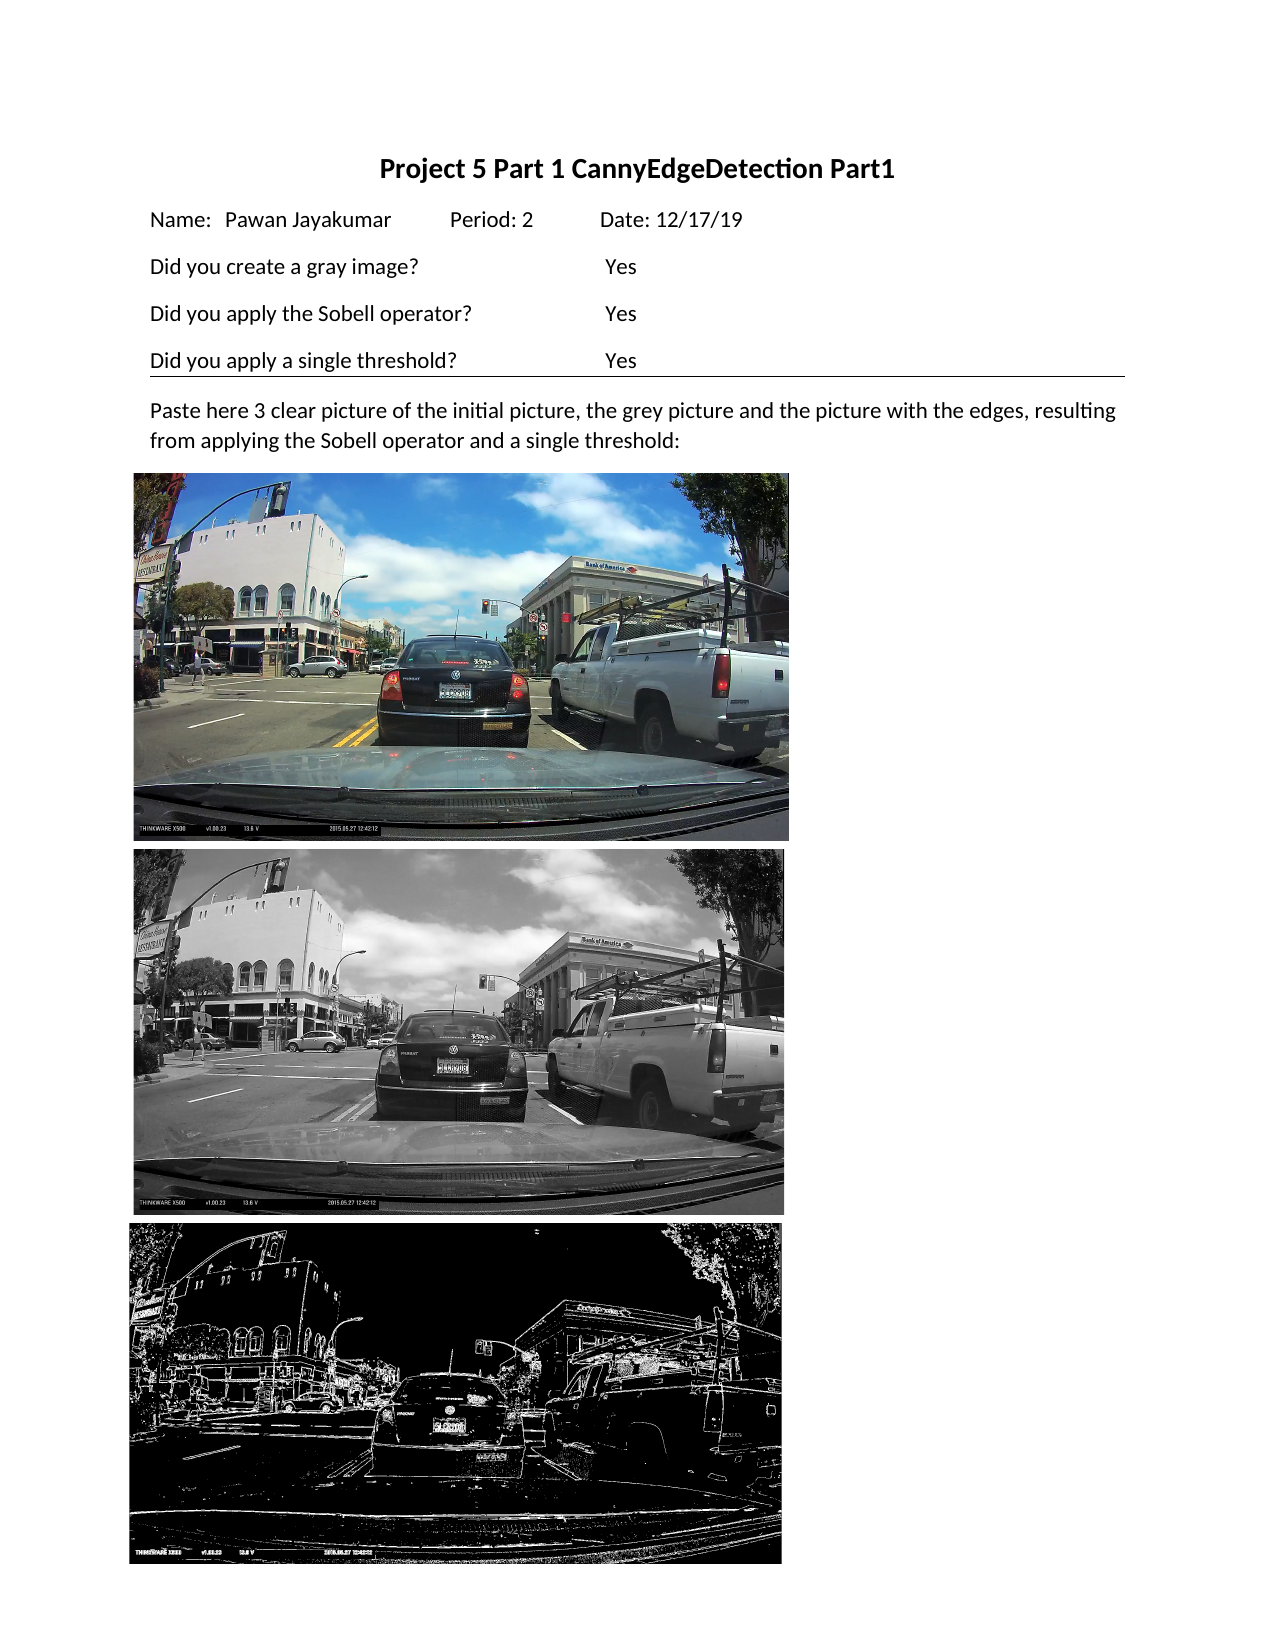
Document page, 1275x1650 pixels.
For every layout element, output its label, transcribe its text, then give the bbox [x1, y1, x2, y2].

text Did you create a gray image? Yes [150, 252, 1125, 280]
text Name: Pawan Jayakumar Period: 2 Date: 12/17/19 [150, 205, 1125, 233]
text Did you apply a single threshold? Yes [150, 346, 1125, 376]
text Did you apply the Sobell operator? Yes [150, 299, 1125, 327]
picture [133, 849, 785, 1215]
picture [129, 1223, 782, 1564]
text Project 5 Part 1 CannyEdgeDetection Part1 [150, 150, 1125, 186]
text Paste here 3 clear picture of the initial picture, the grey picture and the picture with the edges, resulting from applying the Sobell operator and a single threshold: [150, 396, 1125, 454]
picture [133, 473, 789, 841]
